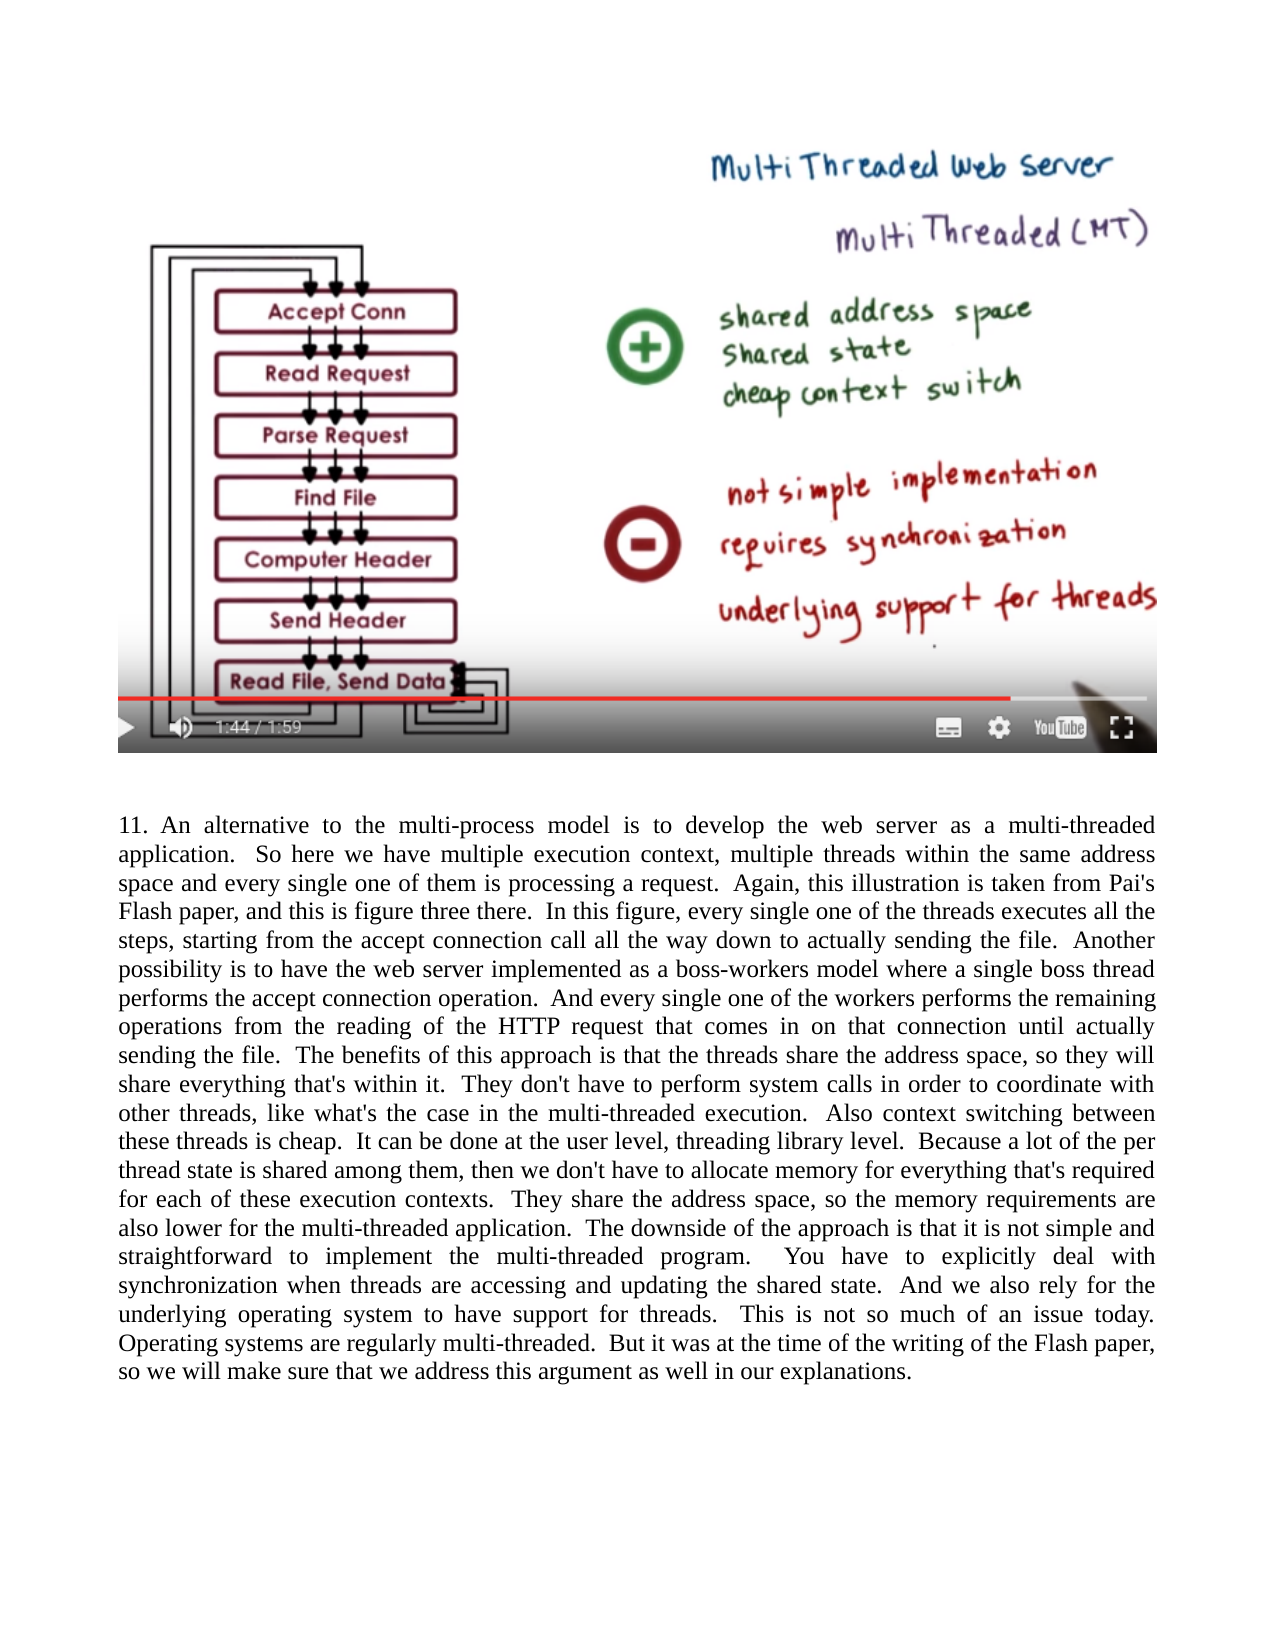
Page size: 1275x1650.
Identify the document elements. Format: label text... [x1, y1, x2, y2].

text 11. An alternative to the multi-process model is to develop the web server as a multi-threaded application. So here we have multiple execution context, multiple threads within the same address space and every single one of them is processing a request. Again, this illustration is taken from Pai's Flash paper, and this is figure three there. In this figure, every single one of the threads executes all the steps, starting from the accept connection call all the way down to actually sending the file. Another possibility is to have the web server implemented as a boss-workers model where a single boss thread performs the accept connection operation. And every single one of the workers performs the remaining operations from the reading of the HTTP request that comes in on that connection until actually sending the file. The benefits of this approach is that the threads share the address space, so they will share everything that's within it. They don't have to perform system calls in order to coordinate with other threads, like what's the case in the multi-threaded execution. Also context switching between these threads is cheap. It can be done at the user level, threading library level. Because a lot of the per thread state is shared among them, then we don't have to allocate memory for everything that's required for each of these execution contexts. They share the address space, so the memory requirements are also lower for the multi-threaded application. The downside of the approach is that it is not simple and straightforward to implement the multi-threaded program. You have to explicitly deal with synchronization when threads are accessing and updating the shared state. And we also rely for the underlying operating system to have support for threads. This is not so much of an issue today. Operating systems are regularly multi-threaded. But it was at the time of the writing of the Flash paper, so we will make sure that we address this argument as well in our explanations. [118, 810, 1157, 1385]
picture [118, 146, 1157, 753]
